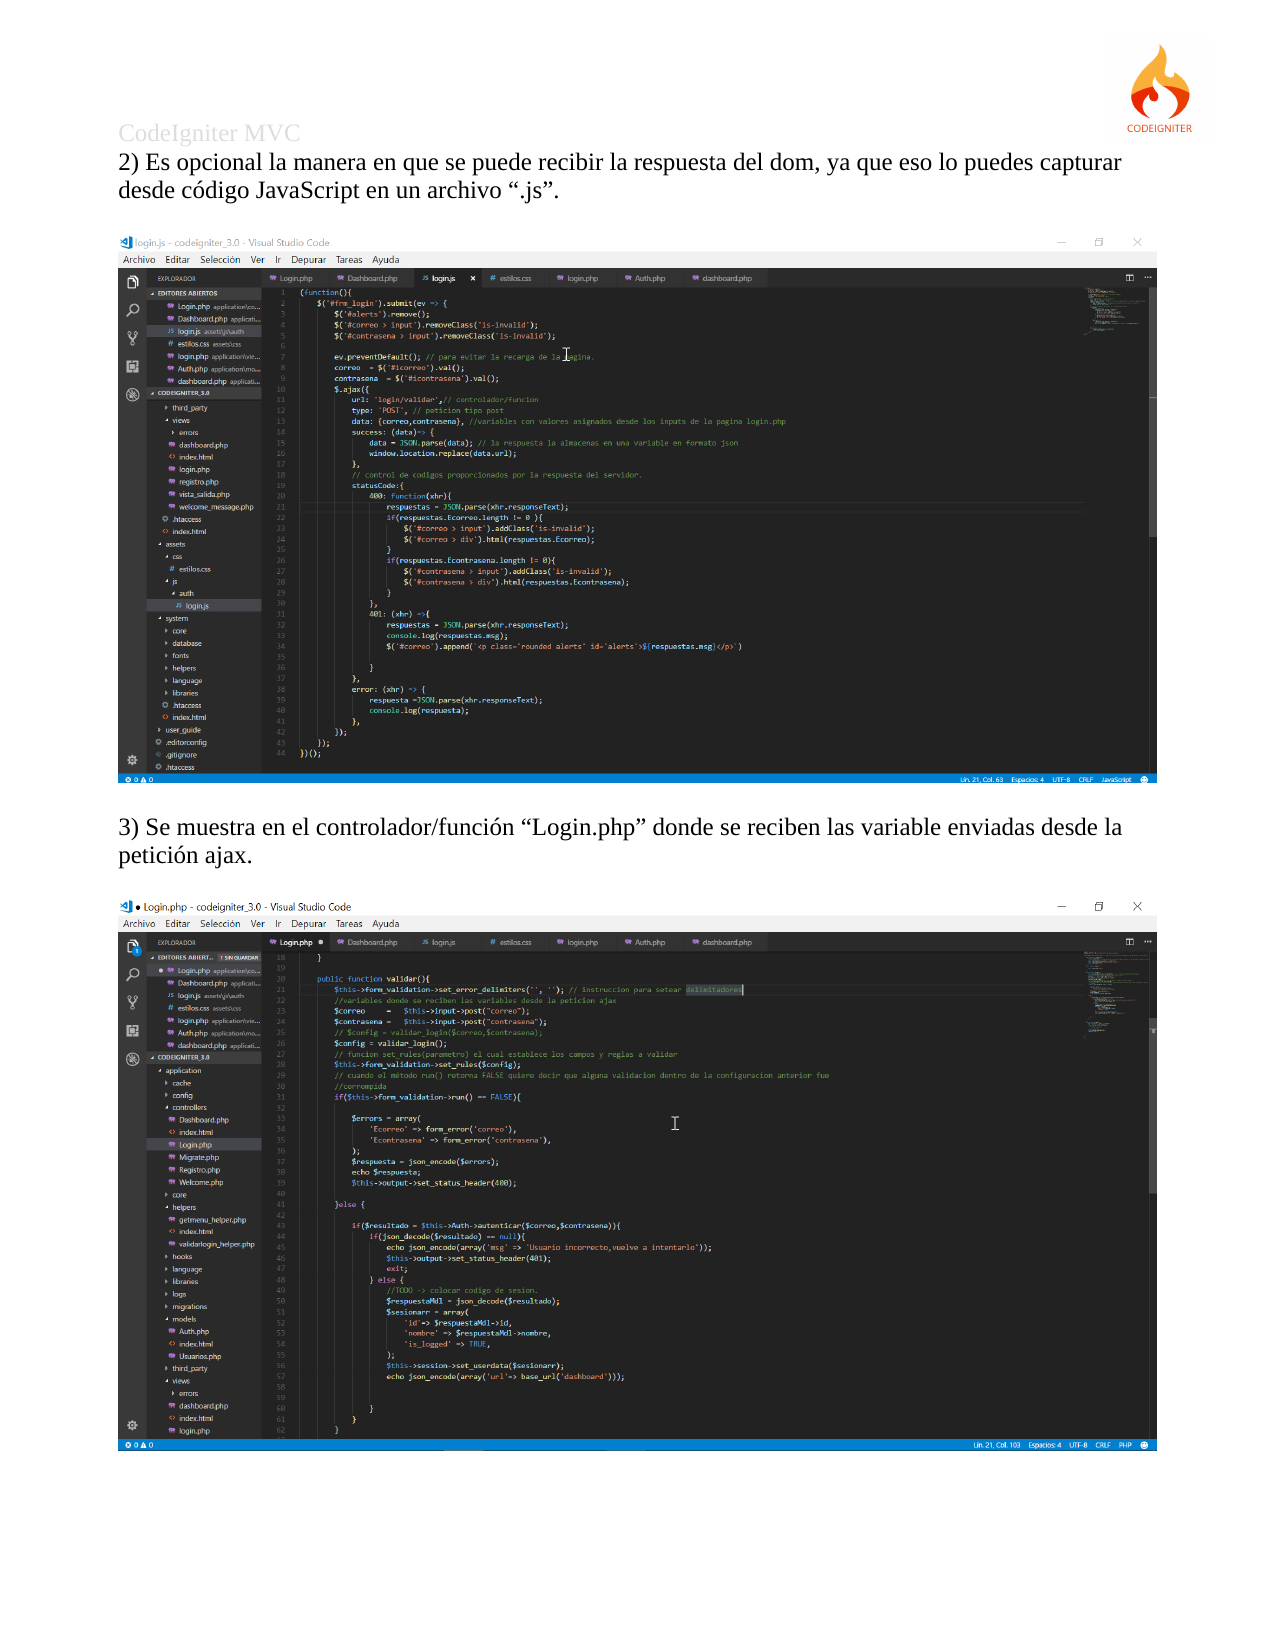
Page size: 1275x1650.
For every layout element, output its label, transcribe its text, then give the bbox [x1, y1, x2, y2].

picture [118, 897, 1157, 1451]
picture [1107, 36, 1213, 142]
picture [118, 233, 1157, 783]
text 2) Es opcional la manera en que se puede recibir la respuesta del dom, ya que eso lo puedes capturar desde código JavaScript en un archivo “.js”. [118, 147, 1157, 204]
text 3) Se muestra en el controlador/función “Login.php” donde se reciben las variable enviadas desde la petición ajax. [118, 812, 1157, 869]
